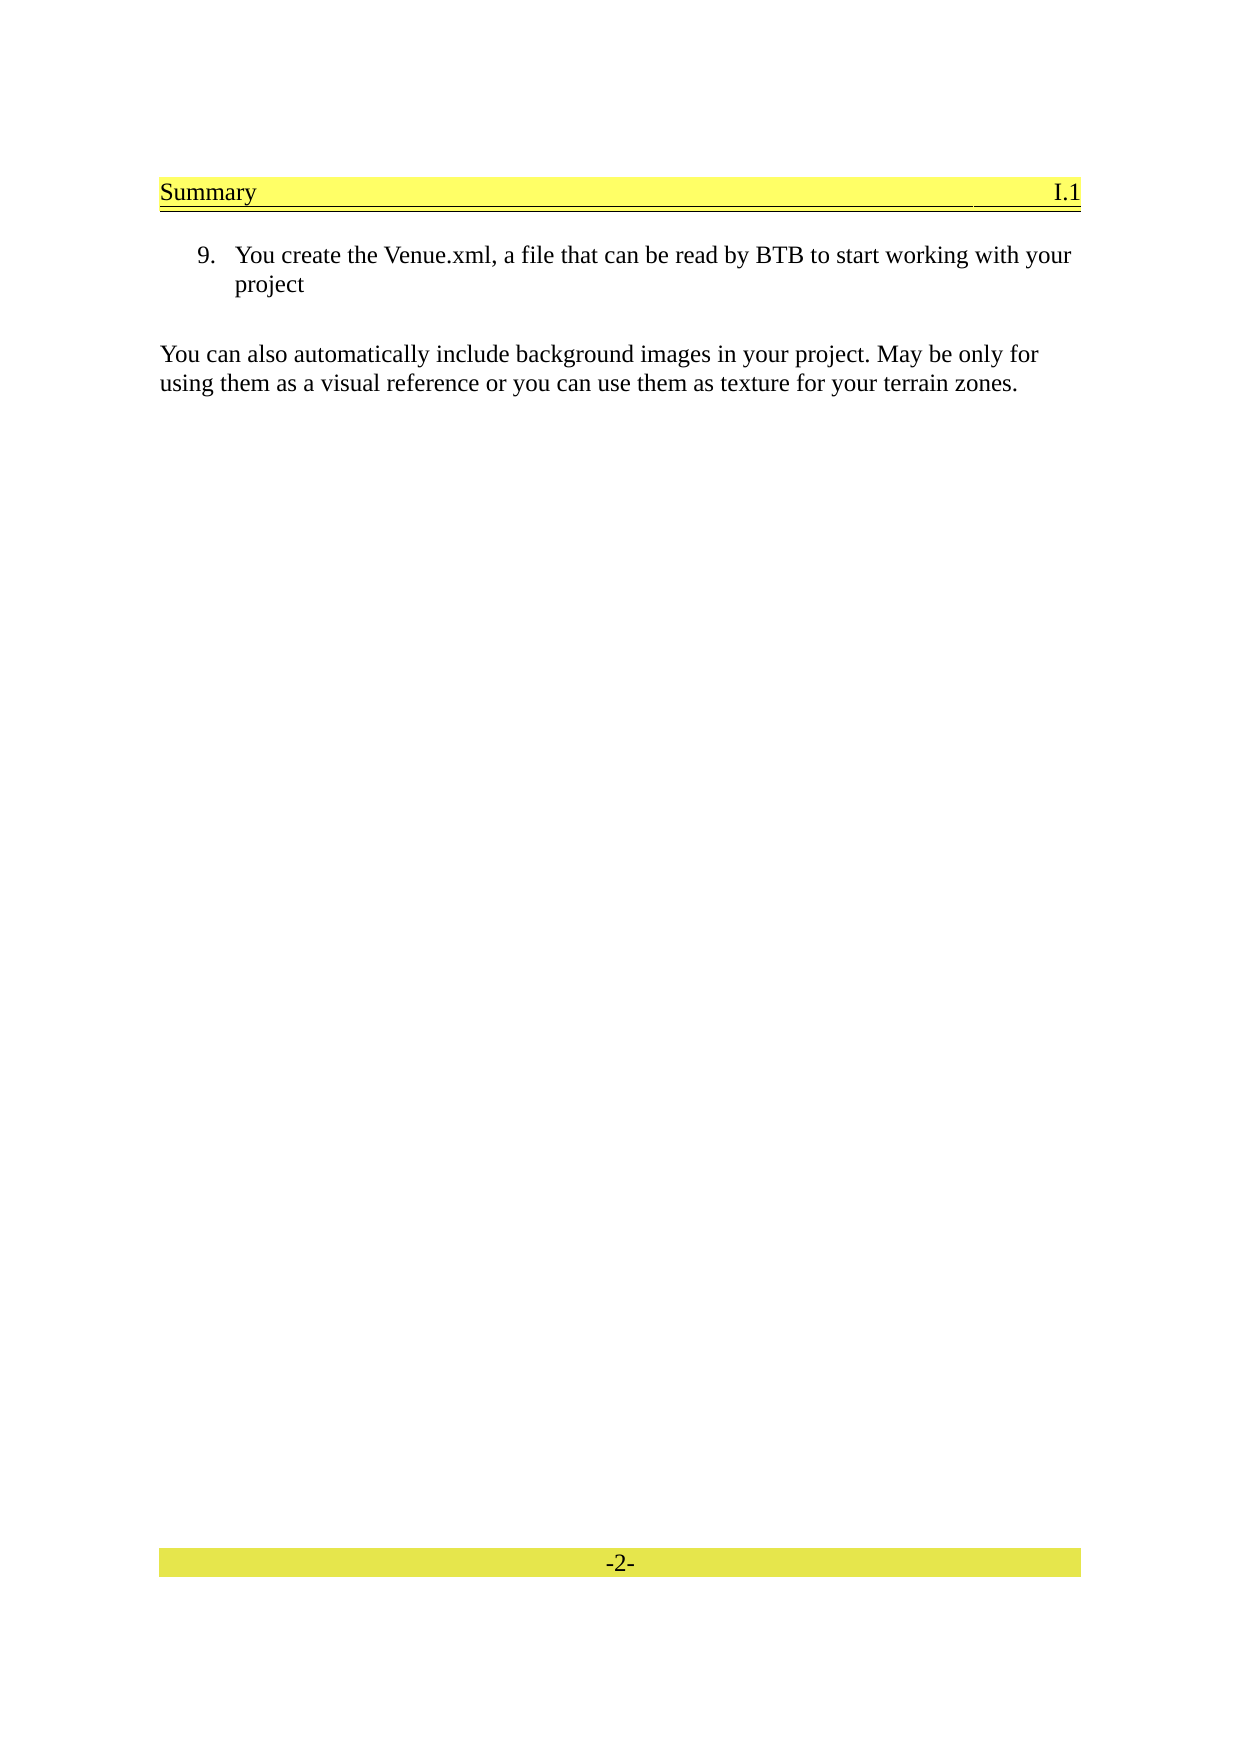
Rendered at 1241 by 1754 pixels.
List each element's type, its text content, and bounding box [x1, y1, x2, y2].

text You can also automatically include background images in your project. May be only for using them as a visual reference or you can use them as texture for your terrain zones. [159, 310, 1081, 397]
list You create the Venue.xml, a file that can be read by BTB to start working with your project [197, 240, 1081, 298]
